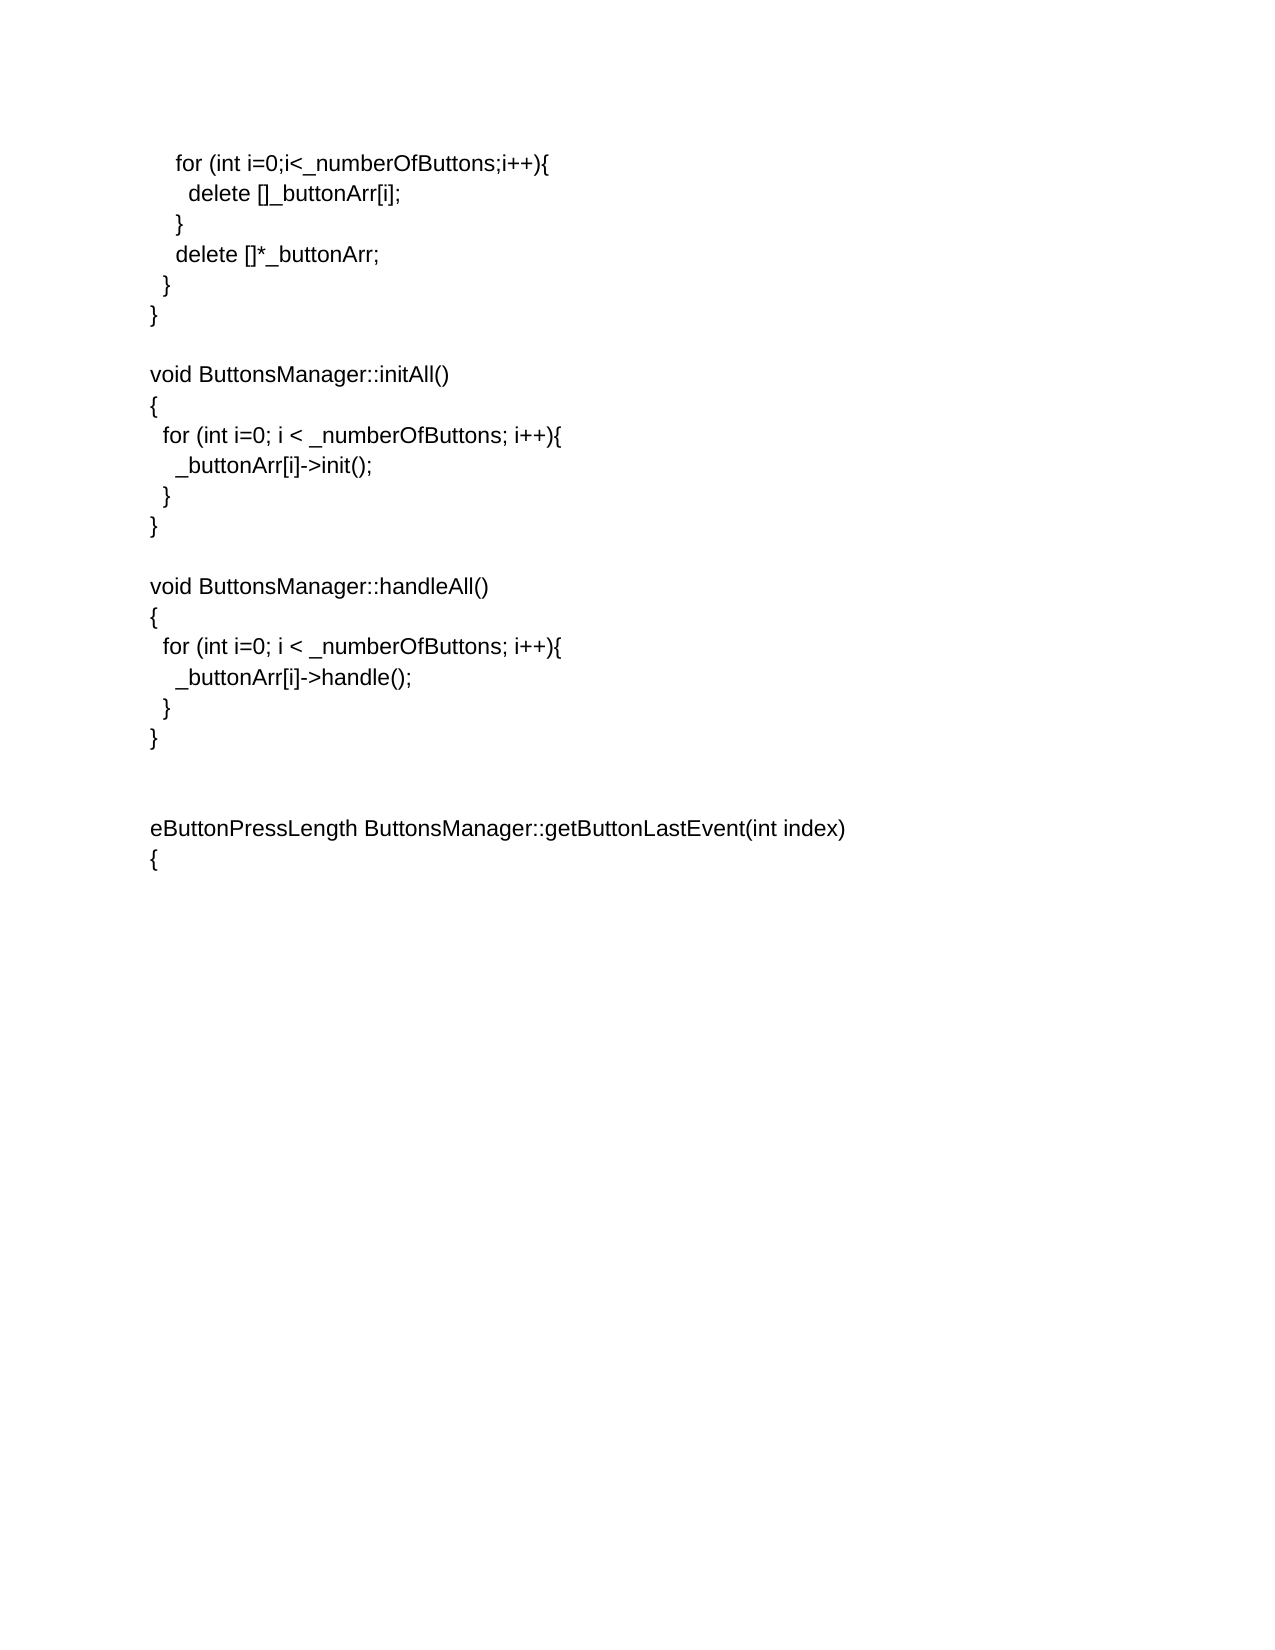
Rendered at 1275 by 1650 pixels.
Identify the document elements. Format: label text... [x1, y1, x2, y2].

text _buttonArr[i]->init(); [150, 452, 1125, 478]
text } [150, 210, 1125, 237]
text eButtonPressLength ButtonsManager::getButtonLastEvent(int index) [150, 814, 1125, 841]
text } [150, 271, 1125, 297]
text } [150, 301, 1125, 327]
text _buttonArr[i]->handle(); [150, 663, 1125, 690]
text for (int i=0; i < _numberOfButtons; i++){ [150, 633, 1125, 660]
text delete []*_buttonArr; [150, 241, 1125, 267]
text { [150, 392, 1125, 418]
text for (int i=0;i<_numberOfButtons;i++){ [150, 150, 1125, 176]
text } [150, 694, 1125, 720]
text void ButtonsManager::initAll() [150, 361, 1125, 388]
text void ButtonsManager::handleAll() [150, 573, 1125, 599]
text } [150, 512, 1125, 539]
text } [150, 482, 1125, 509]
text } [150, 724, 1125, 750]
text delete []_buttonArr[i]; [150, 180, 1125, 207]
text for (int i=0; i < _numberOfButtons; i++){ [150, 422, 1125, 448]
text { [150, 603, 1125, 629]
text { [150, 845, 1125, 871]
